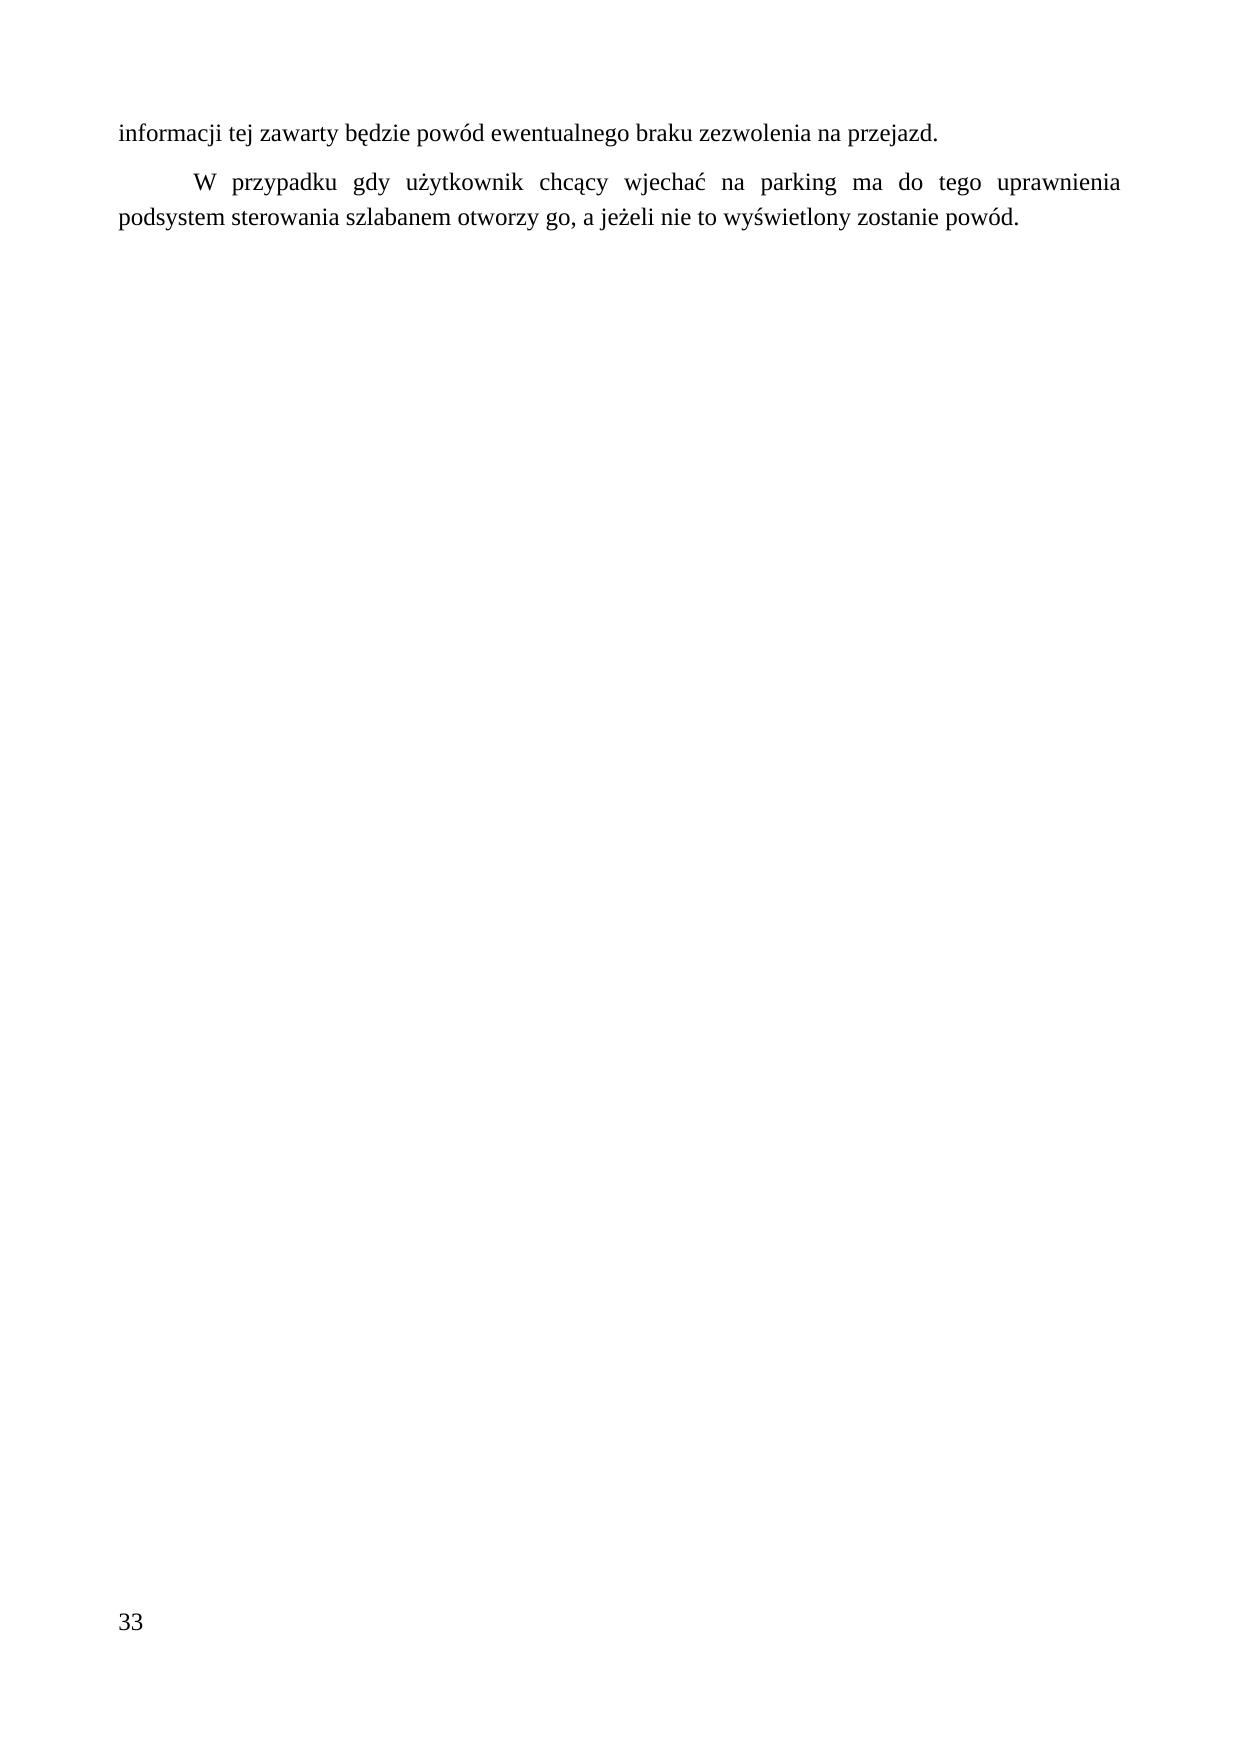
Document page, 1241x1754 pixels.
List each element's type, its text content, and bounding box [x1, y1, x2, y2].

text informacji tej zawarty będzie powód ewentualnego braku zezwolenia na przejazd. [118, 118, 1122, 147]
text W przypadku gdy użytkownik chcący wjechać na parking ma do tego uprawnienia podsystem sterowania szlabanem otworzy go, a jeżeli nie to wyświetlony zostanie powód. [118, 167, 1122, 230]
